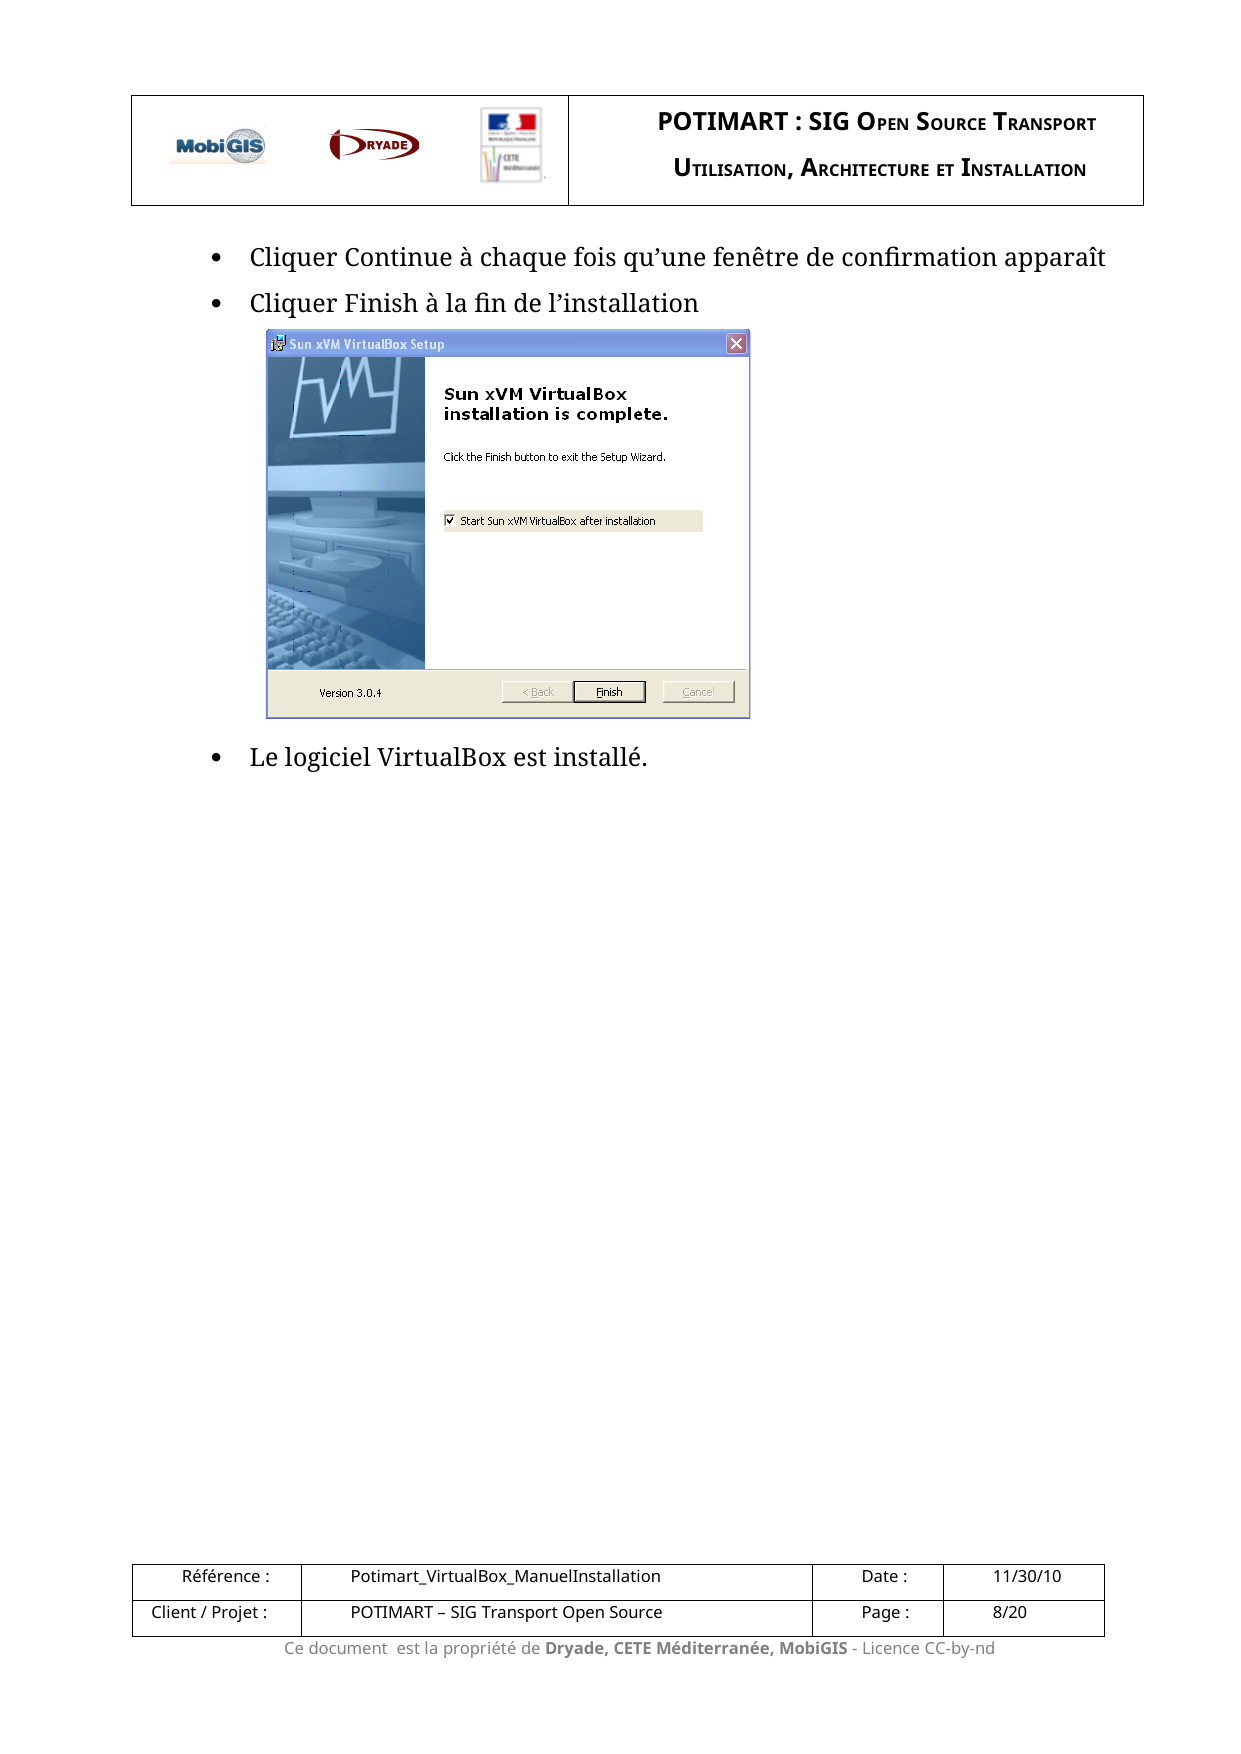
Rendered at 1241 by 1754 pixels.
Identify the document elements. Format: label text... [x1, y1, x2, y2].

picture [265, 329, 751, 719]
list Cliquer Finish à la fin de l’installation [212, 286, 1146, 727]
list Cliquer Continue à chaque fois qu’une fenêtre de confirmation apparaît [212, 239, 1146, 273]
picture [328, 129, 419, 160]
picture [169, 127, 266, 164]
list Le logiciel VirtualBox est installé. [212, 740, 1146, 774]
picture [479, 106, 546, 185]
